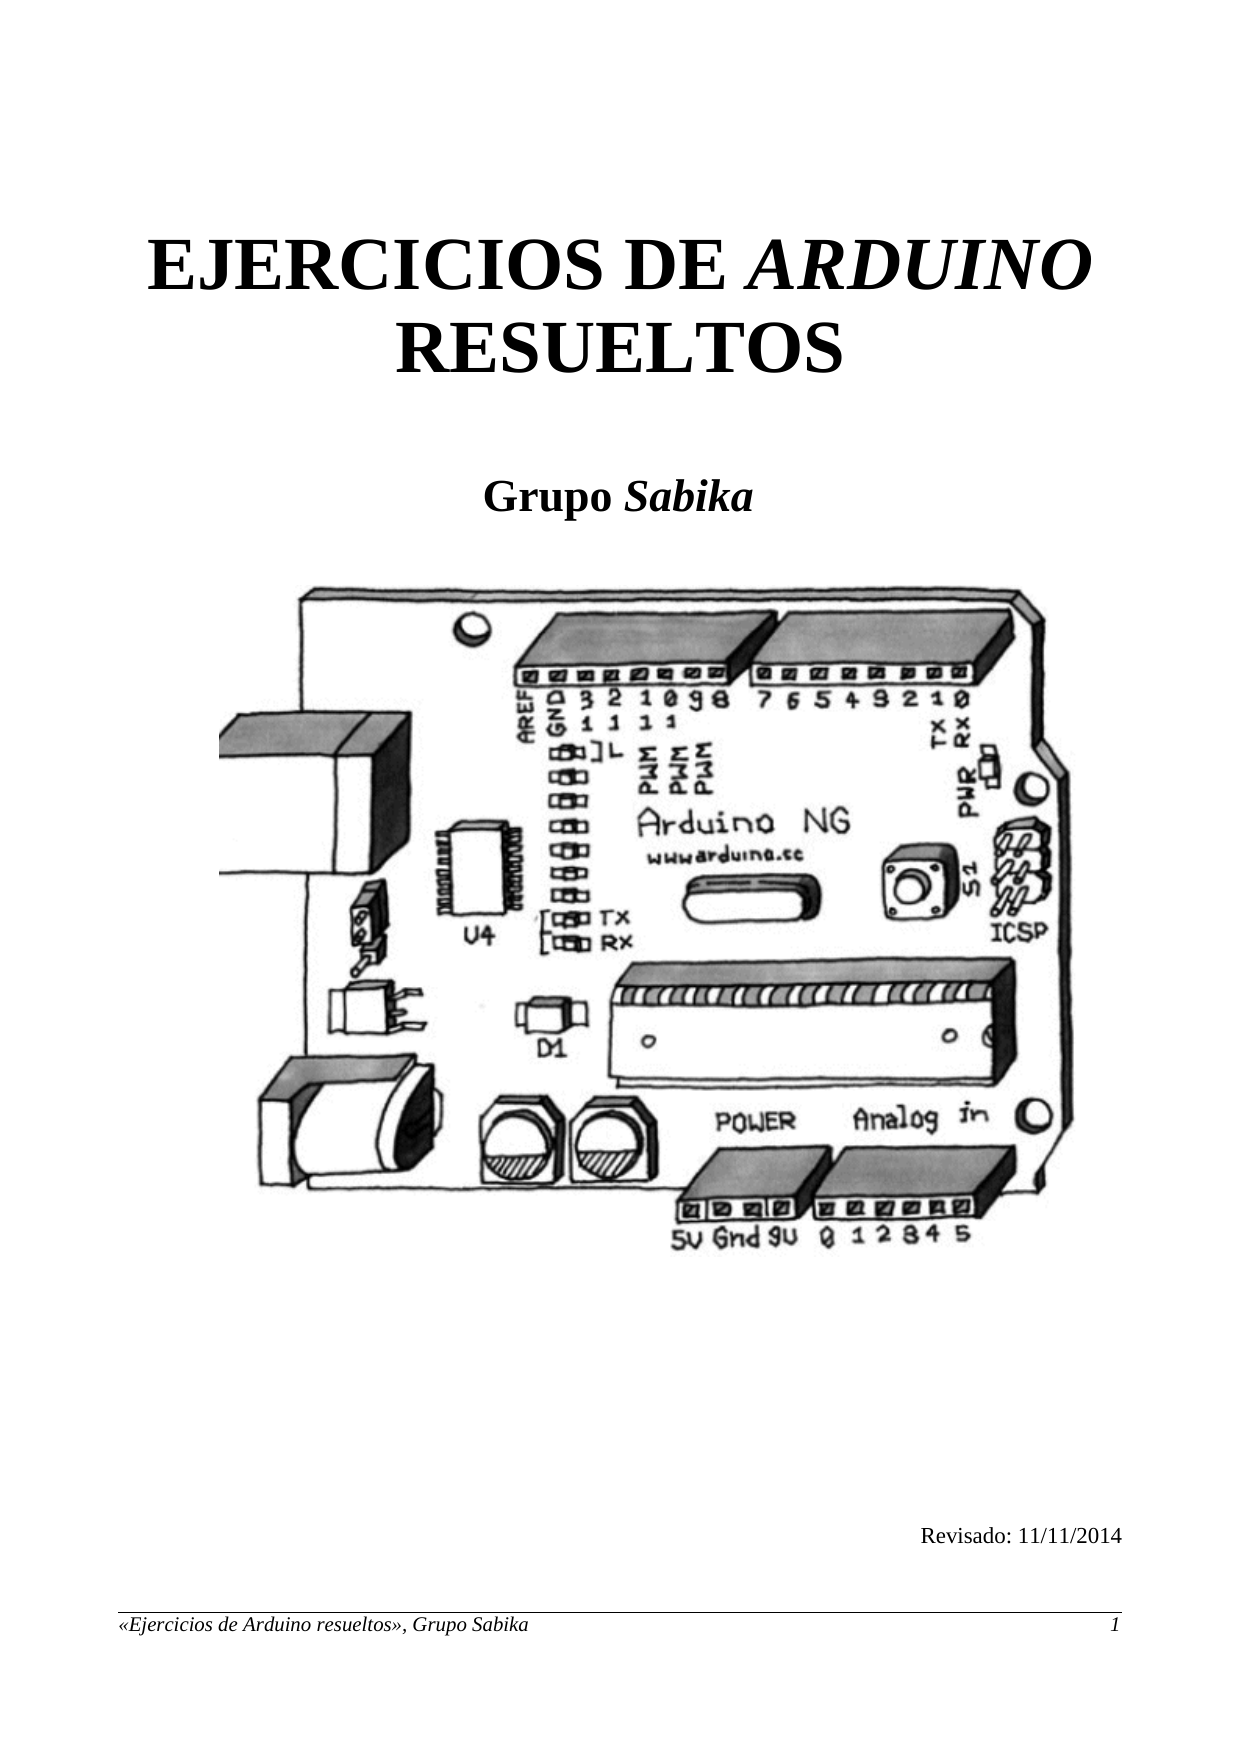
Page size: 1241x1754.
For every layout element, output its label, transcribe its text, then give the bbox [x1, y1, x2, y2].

text EJERCICIOS DE ARDUINO RESUELTOS [845, 223, 1122, 389]
picture [219, 585, 1102, 1257]
text Revisado: 11/11/2014 [118, 1523, 920, 1548]
text EJERCICIOS DE ARDUINO RESUELTOS [118, 223, 395, 389]
text Grupo Sabika [758, 470, 1122, 521]
text Grupo Sabika [118, 470, 483, 521]
